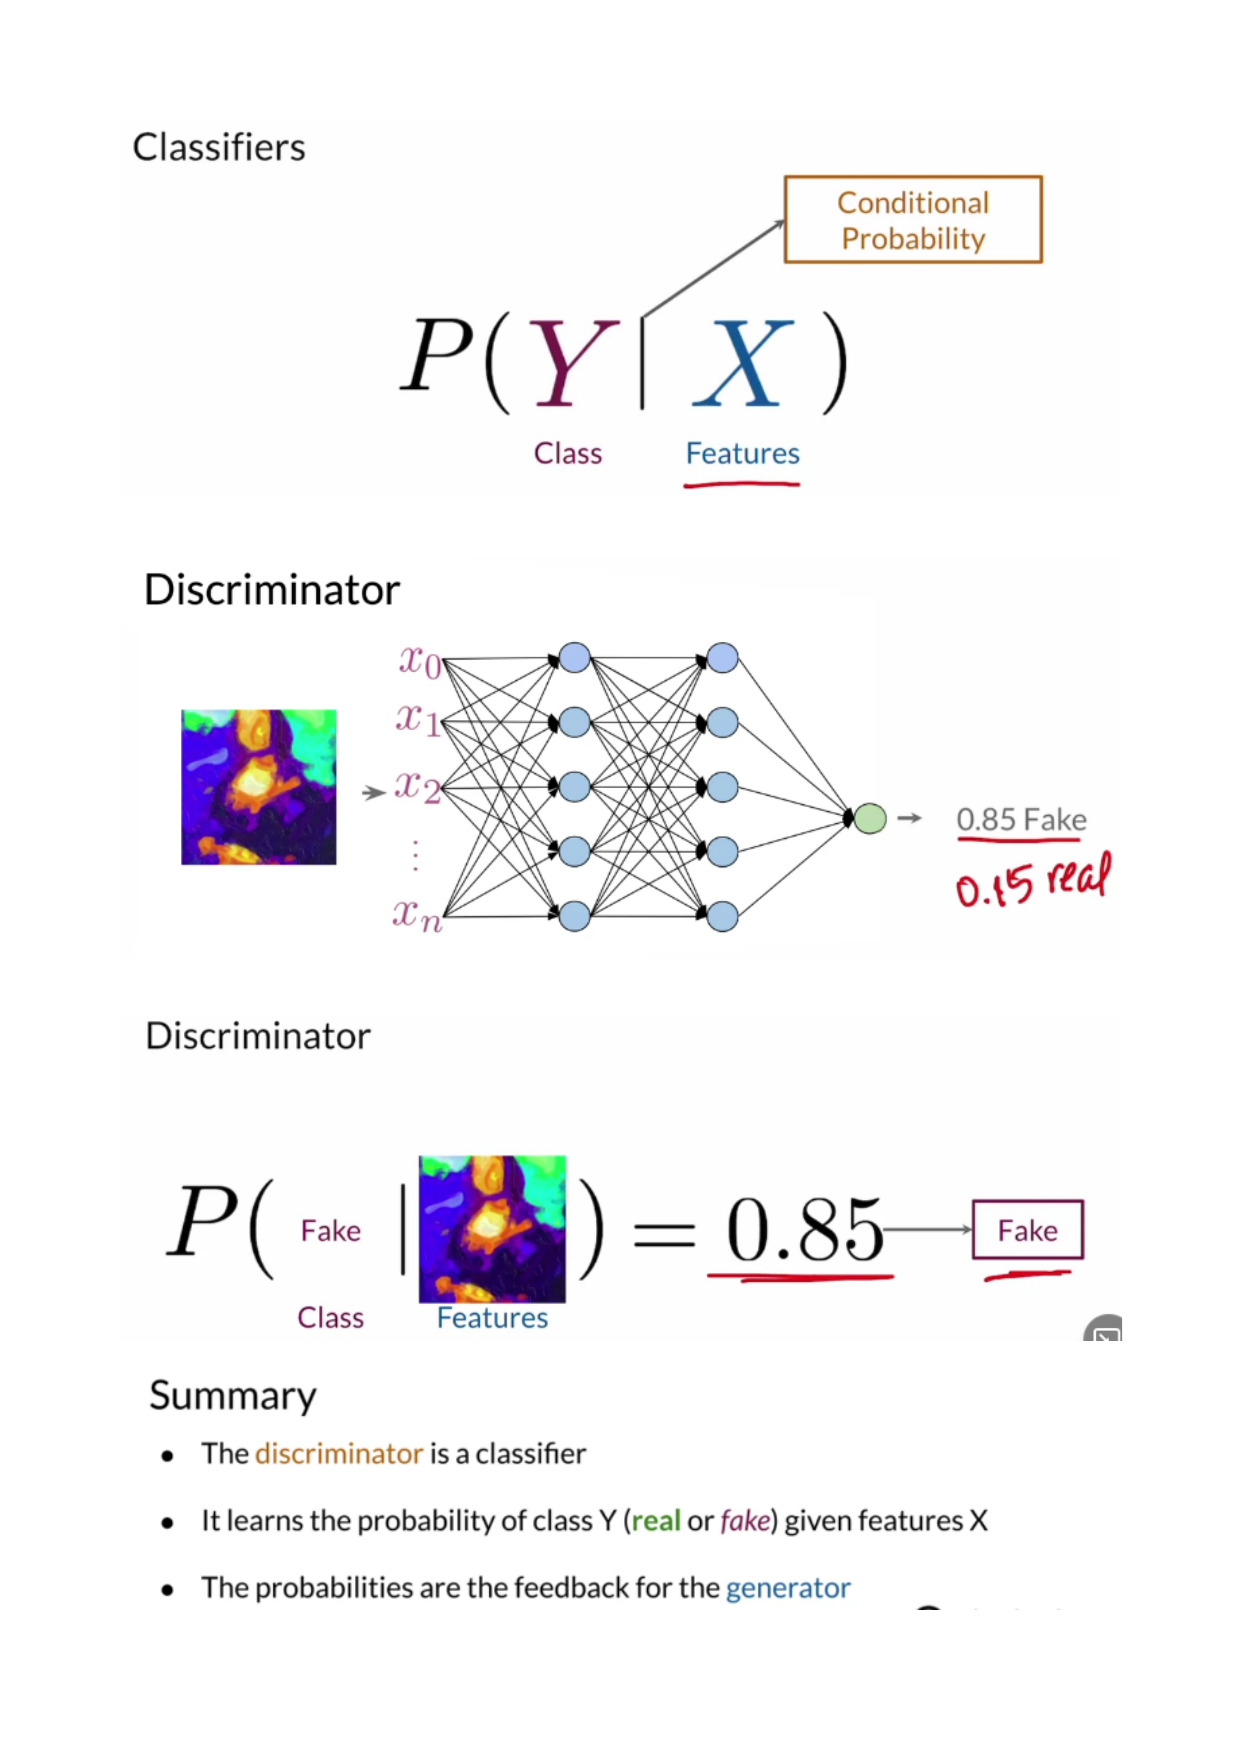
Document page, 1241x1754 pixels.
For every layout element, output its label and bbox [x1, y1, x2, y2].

picture [118, 1368, 1123, 1610]
picture [118, 1015, 1123, 1341]
picture [118, 118, 1123, 499]
picture [118, 556, 1123, 958]
